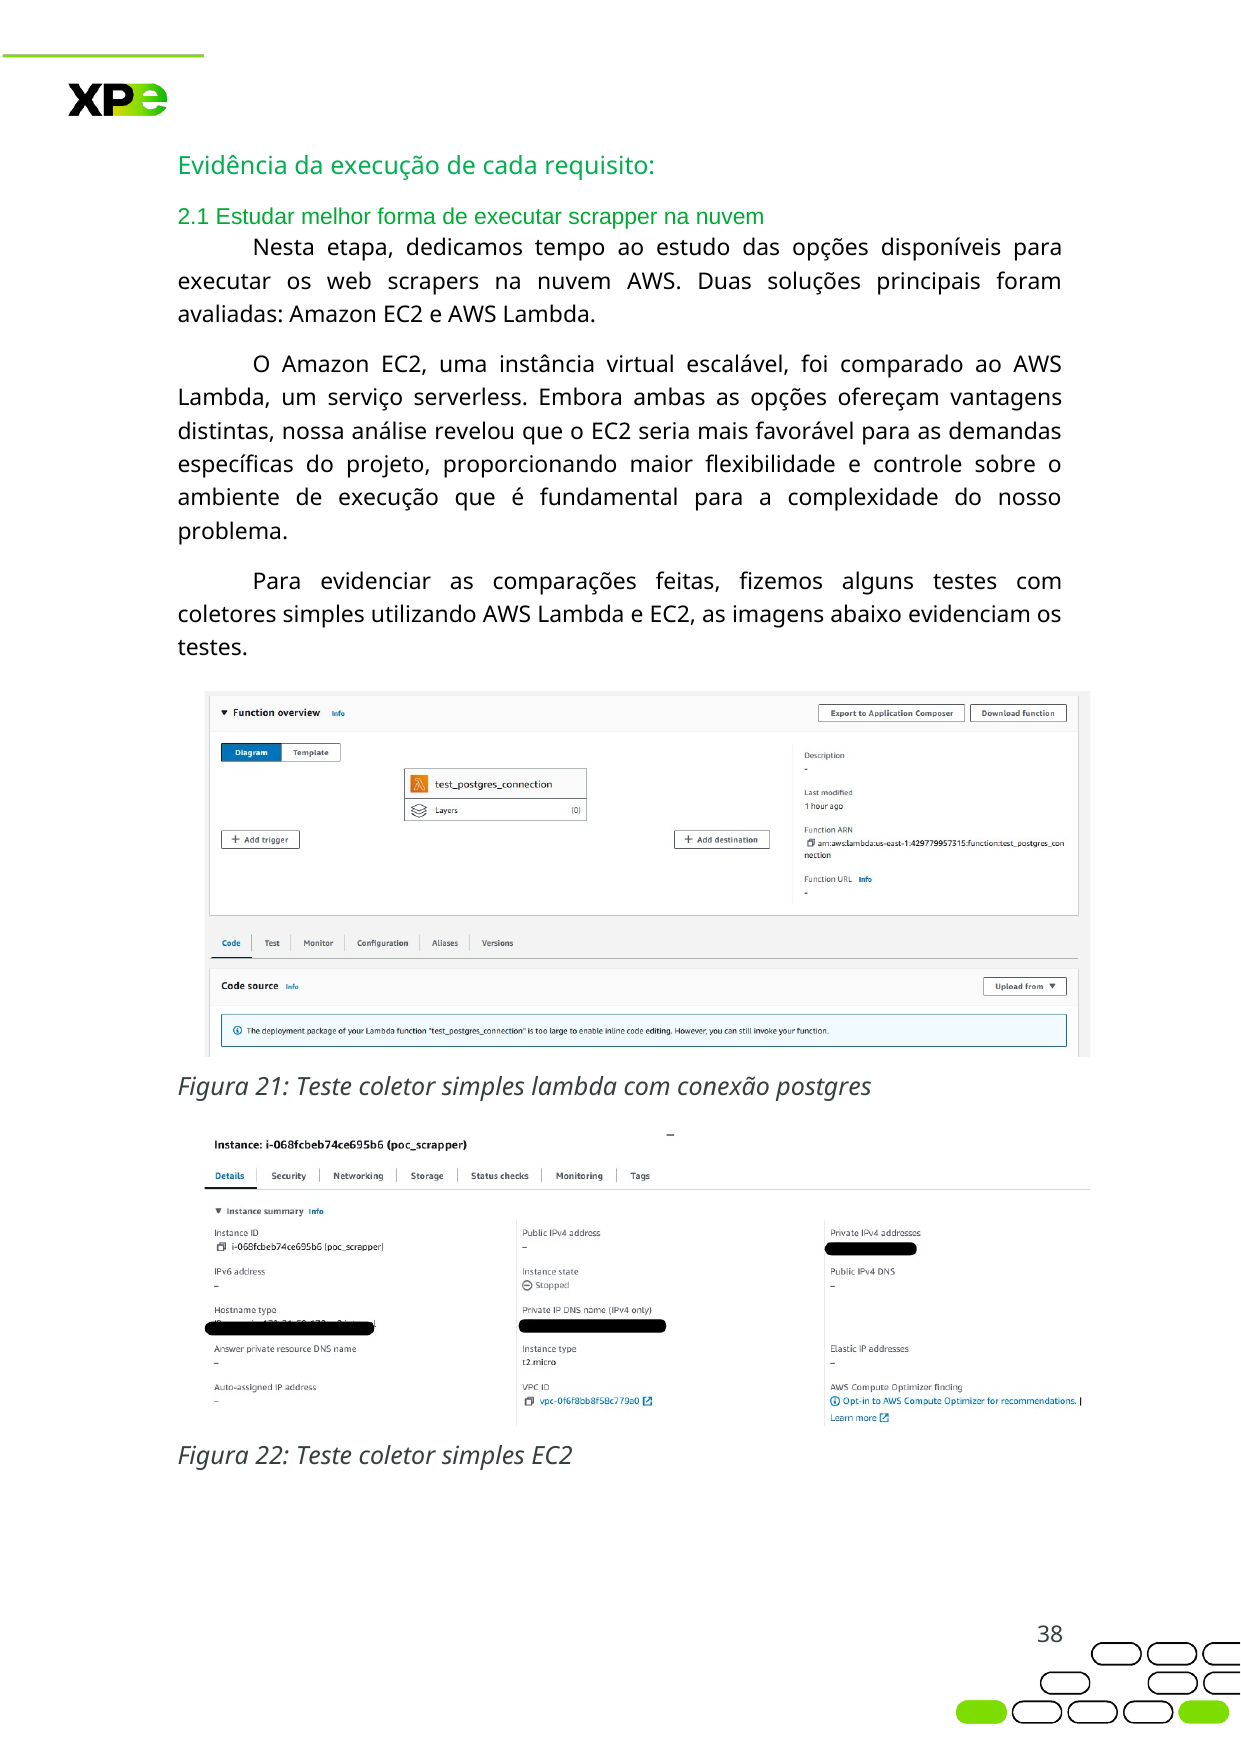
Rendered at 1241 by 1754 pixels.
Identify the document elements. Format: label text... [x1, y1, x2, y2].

picture [204, 691, 1091, 1057]
text Figura 21: Teste coletor simples lambda com conexão postgres [177, 692, 1118, 1103]
picture [955, 1642, 1241, 1724]
picture [2, 51, 205, 148]
text Nesta etapa, dedicamos tempo ao estudo das opções disponíveis para executar os web scrapers na nuvem AWS. Duas soluções principais foram avaliadas: Amazon EC2 e AWS Lambda. [177, 229, 1063, 329]
subtitle 2.1 Estudar melhor forma de executar scrapper na nuvem [177, 203, 1063, 229]
subtitle Evidência da execução de cada requisito: [177, 148, 1063, 182]
text Para evidenciar as comparações feitas, fizemos alguns testes com coletores simples utilizando AWS Lambda e EC2, as imagens abaixo evidenciam os testes. [177, 562, 1063, 662]
text O Amazon EC2, uma instância virtual escalável, foi comparado ao AWS Lambda, um serviço serverless. Embora ambas as opções ofereçam vantagens distintas, nossa análise revelou que o EC2 seria mais favorável para as demandas específicas do projeto, proporcionando maior flexibilidade e controle sobre o ambiente de execução que é fundamental para a complexidade do nosso problema. [177, 346, 1063, 546]
text Figura 22: Teste coletor simples EC2 [177, 1132, 1118, 1472]
picture [204, 1132, 1091, 1426]
